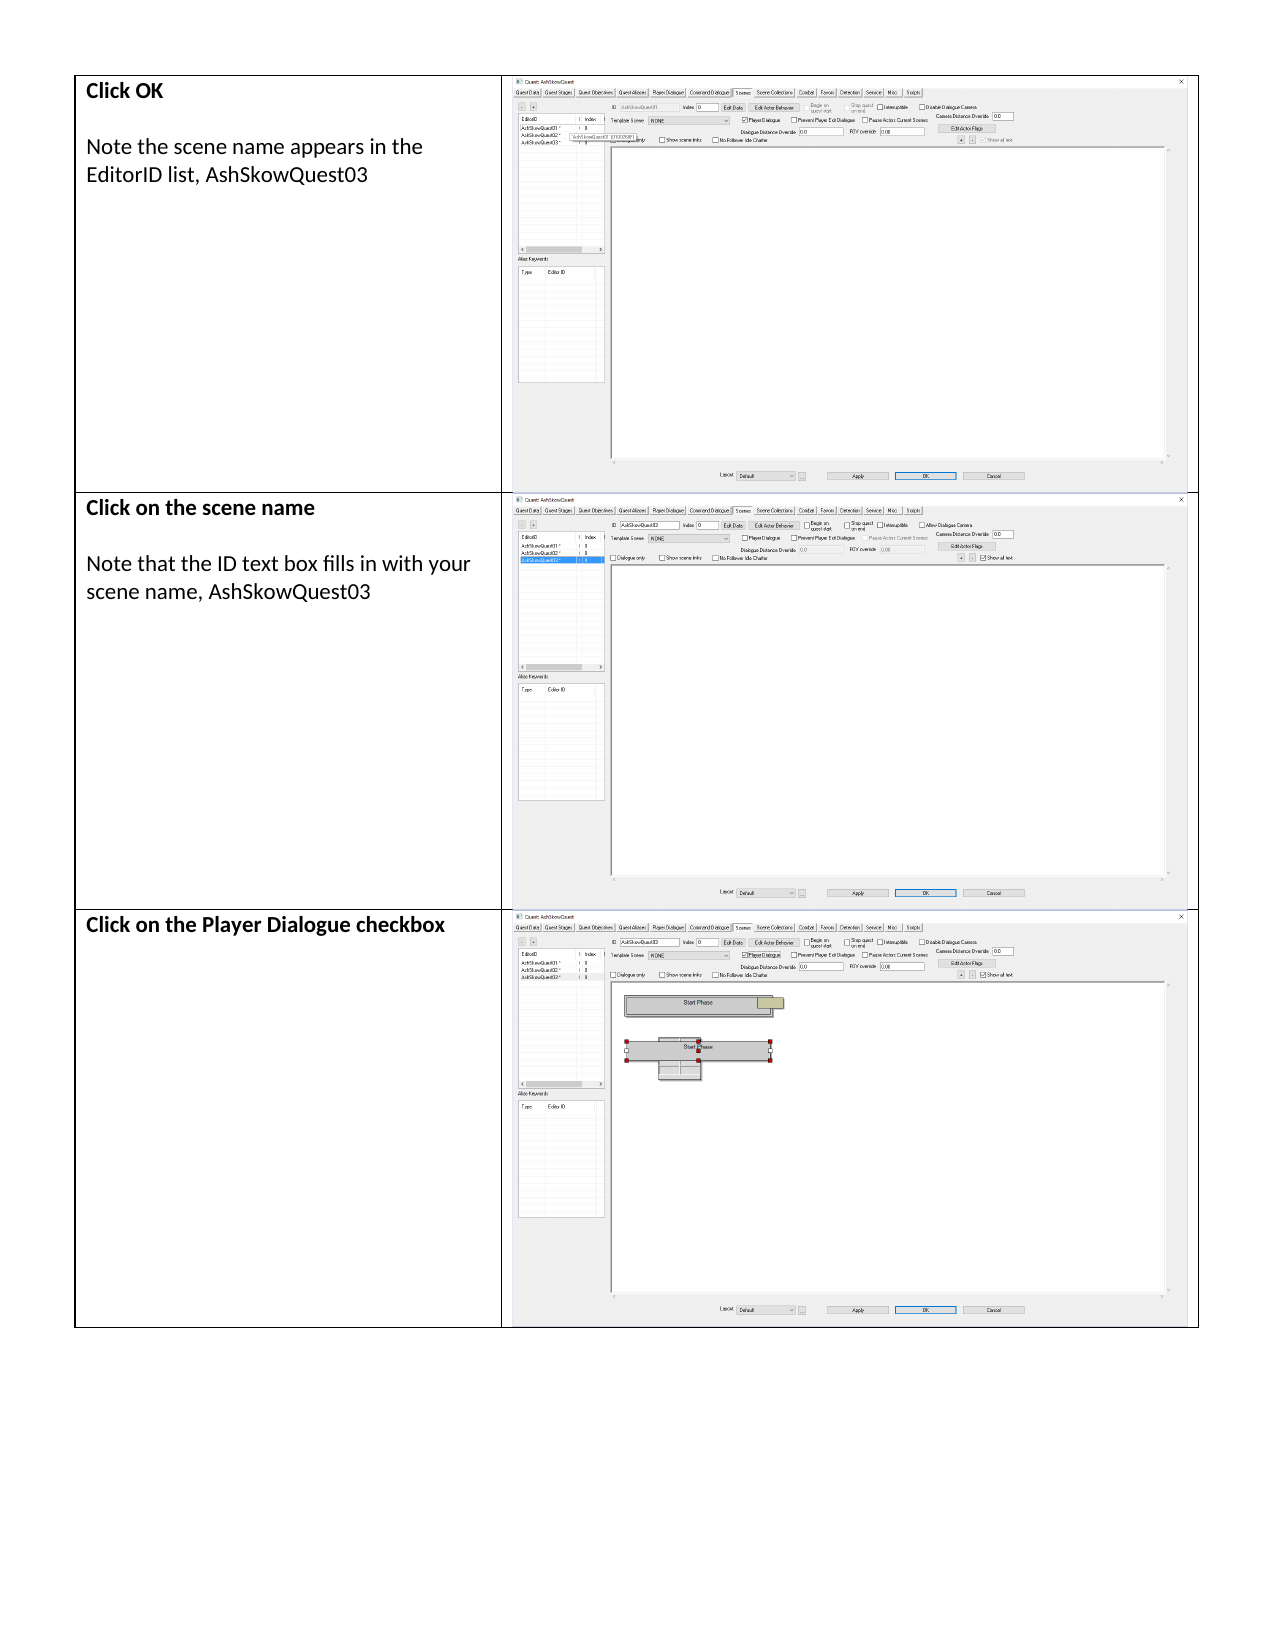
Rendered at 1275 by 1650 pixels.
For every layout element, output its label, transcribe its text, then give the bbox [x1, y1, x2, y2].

table_cell [1188, 910, 1198, 1327]
table_cell [1188, 493, 1198, 909]
table_cell Click on the scene name Note that the ID text box fills in with your scene name, AshSkowQuest03 [76, 493, 501, 909]
table_cell Click on the Player Dialogue checkbox [76, 910, 501, 1327]
table_cell [502, 76, 512, 492]
table_cell [502, 493, 512, 909]
table_cell [502, 910, 512, 1327]
table_cell [1188, 76, 1198, 492]
table_cell Click OK Note the scene name appears in the EditorID list, AshSkowQuest03 [76, 76, 501, 492]
